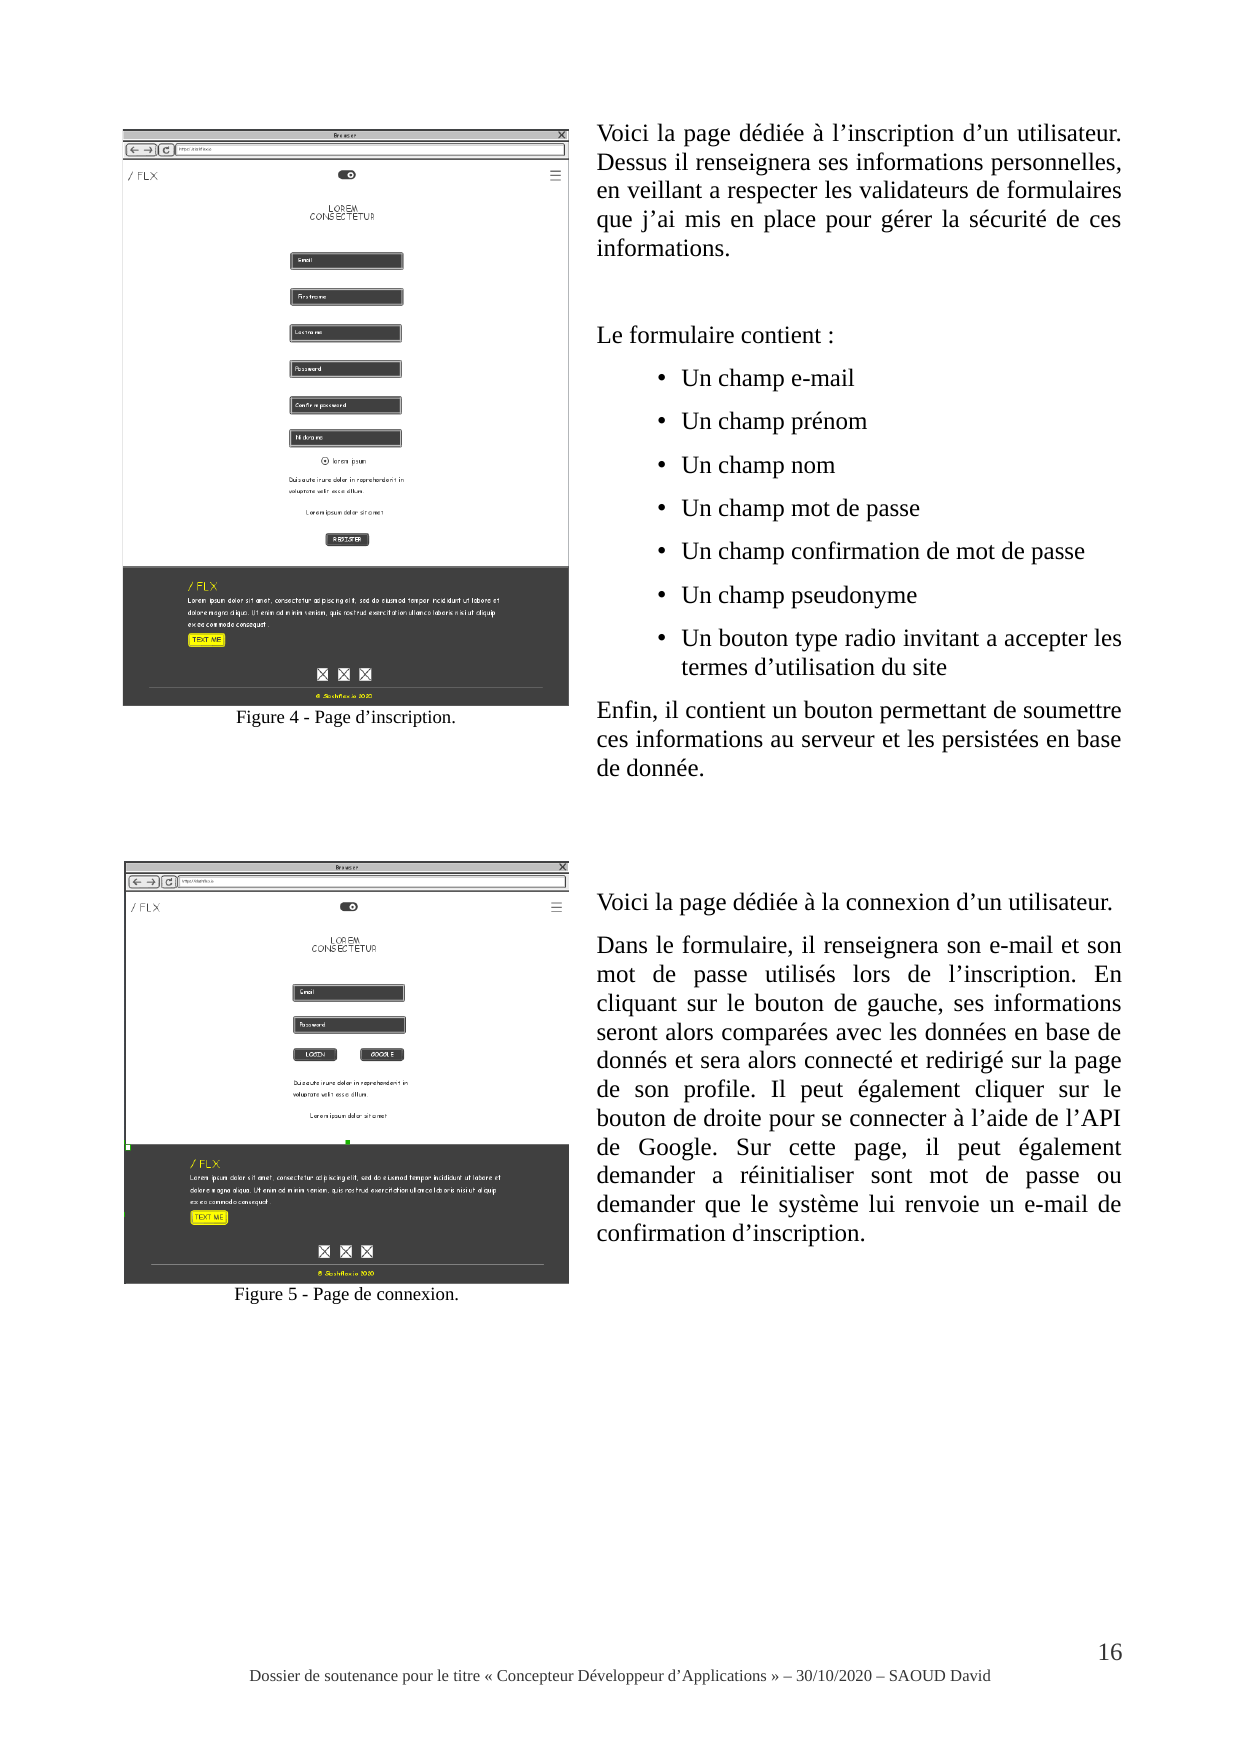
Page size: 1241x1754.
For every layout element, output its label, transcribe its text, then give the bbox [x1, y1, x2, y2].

text Figure 4 - Page d’inscription. [123, 706, 569, 728]
list Un champ mot de passe [657, 493, 1122, 522]
text Voici la page dédiée à la connexion d’un utilisateur. [596, 887, 1122, 916]
picture [122, 129, 569, 706]
text Voici la page dédiée à l’inscription d’un utilisateur. Dessus il renseignera ses informations personnelles, en veillant a respecter les validateurs de formulaires que j’ai mis en place pour gérer la sécurité de ces informations. [596, 118, 1122, 262]
list Un champ nom [657, 450, 1122, 478]
text Enfin, il contient un bouton permettant de soumettre ces informations au serveur et les persistées en base de donnée. [596, 695, 1122, 781]
list Un bouton type radio invitant a accepter les termes d’utilisation du site [657, 623, 1122, 681]
text Dans le formulaire, il renseignera son e-mail et son mot de passe utilisés lors de l’inscription. En cliquant sur le bouton de gauche, ses informations seront alors comparées avec les données en base de donnés et sera alors connecté et redirigé sur la page de son profile. Il peut également cliquer sur le bouton de droite pour se connecter à l’aide de l’API de Google. Sur cette page, il peut également demander a réinitialiser sont mot de passe ou demander que le système lui renvoie un e-mail de confirmation d’inscription. [596, 930, 1122, 1247]
list Un champ pseudonyme [657, 580, 1122, 608]
list Un champ e-mail [657, 363, 1122, 392]
text Figure 5 - Page de connexion. [124, 1284, 569, 1305]
list Un champ confirmation de mot de passe [657, 536, 1122, 565]
text Le formulaire contient : [596, 320, 1122, 348]
list Un champ prénom [657, 406, 1122, 435]
picture [124, 861, 569, 1284]
